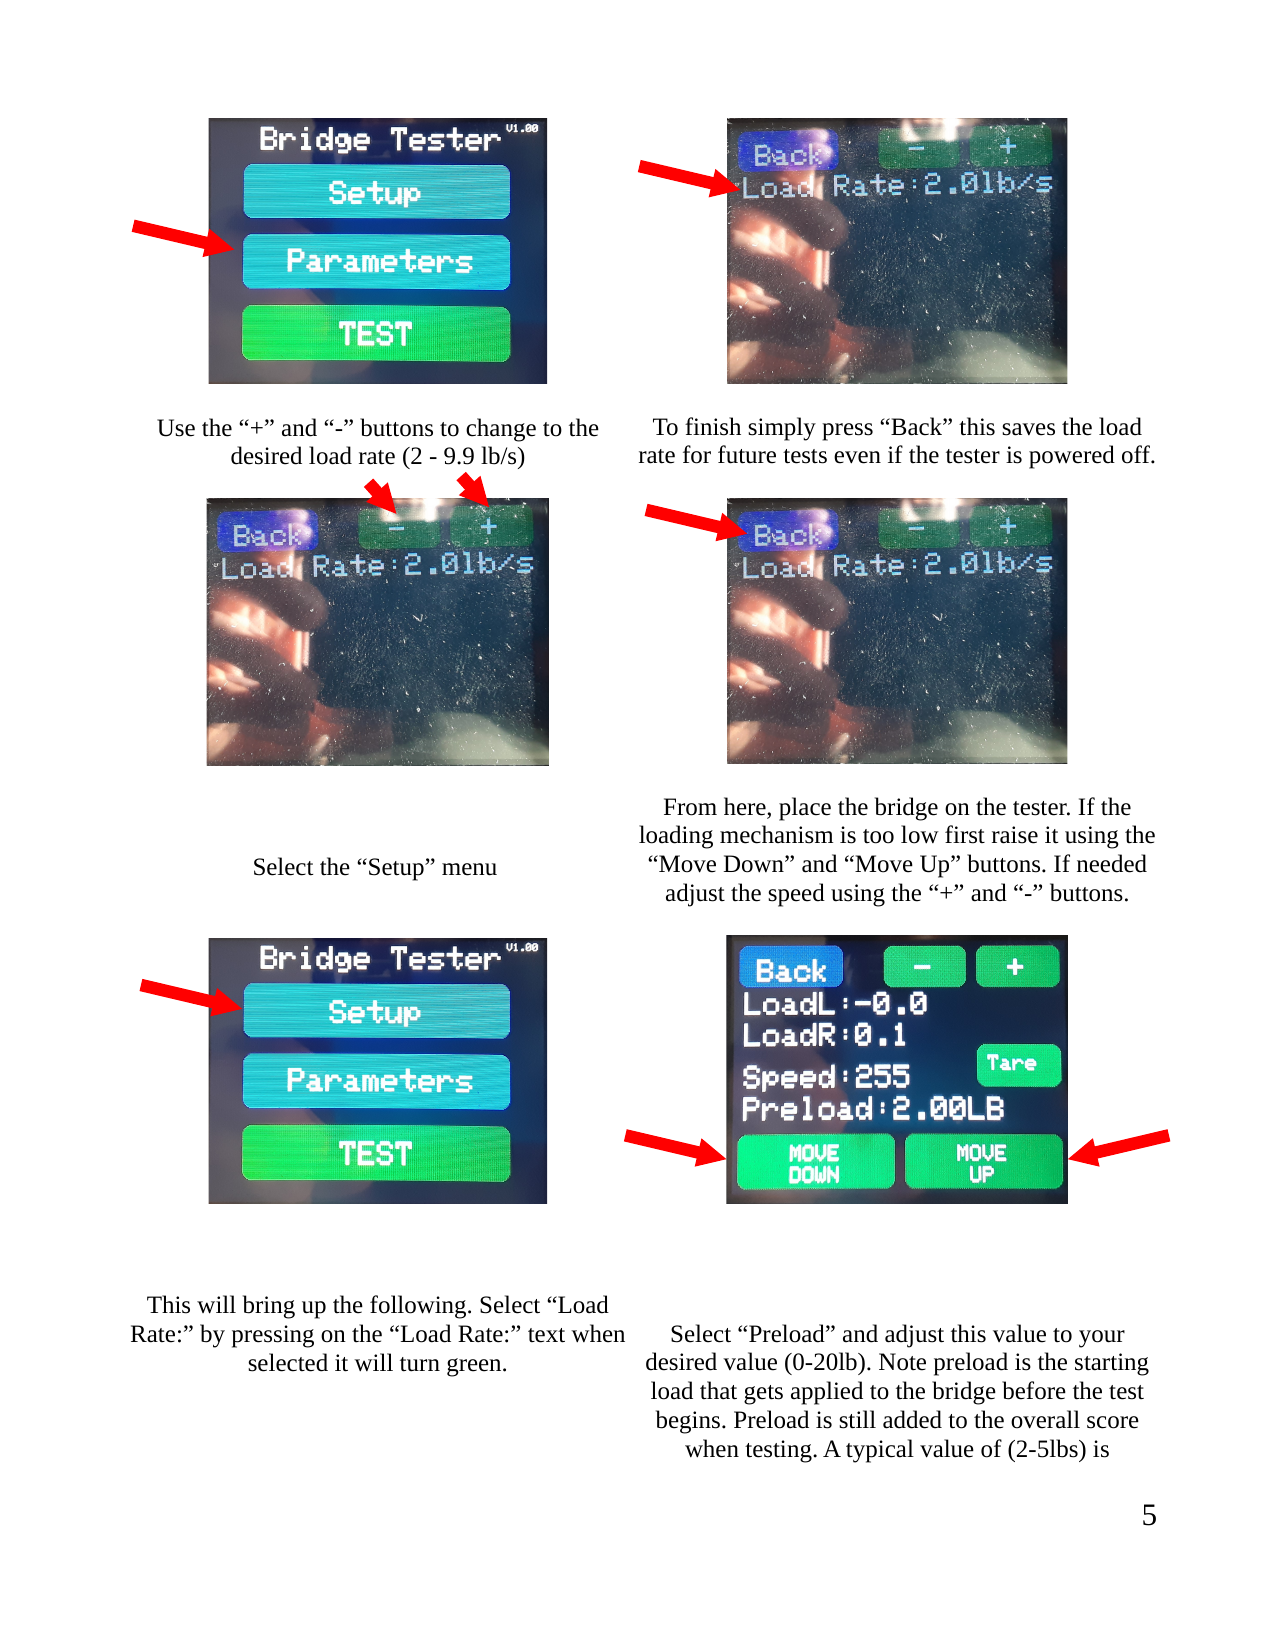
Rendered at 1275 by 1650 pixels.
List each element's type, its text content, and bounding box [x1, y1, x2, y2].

picture [727, 498, 1068, 764]
picture [206, 498, 549, 766]
text Select “Preload” and adjust this value to your desired value (0-20lb). Note preload is the starting load that gets applied to the bridge before the test begins. Preload is still added to the overall score when testing. A typical value of (2-5lbs) is [637, 1319, 1157, 1462]
text From here, place the bridge on the tester. If the loading mechanism is too low first raise it using the “Move Down” and “Move Up” buttons. If needed adjust the speed using the “+” and “-” buttons. [637, 792, 1157, 907]
picture [727, 118, 1068, 384]
picture [208, 118, 548, 384]
text To finish simply press “Back” this saves the load rate for future tests even if the tester is powered off. [637, 412, 1157, 469]
picture [208, 938, 548, 1204]
text Select the “Setup” menu [118, 852, 637, 881]
picture [726, 935, 1068, 1204]
text This will bring up the following. Select “Load Rate:” by pressing on the “Load Rate:” text when selected it will turn green. [118, 1290, 637, 1376]
text Use the “+” and “-” buttons to change to the desired load rate (2 - 9.9 lb/s) [118, 413, 637, 470]
